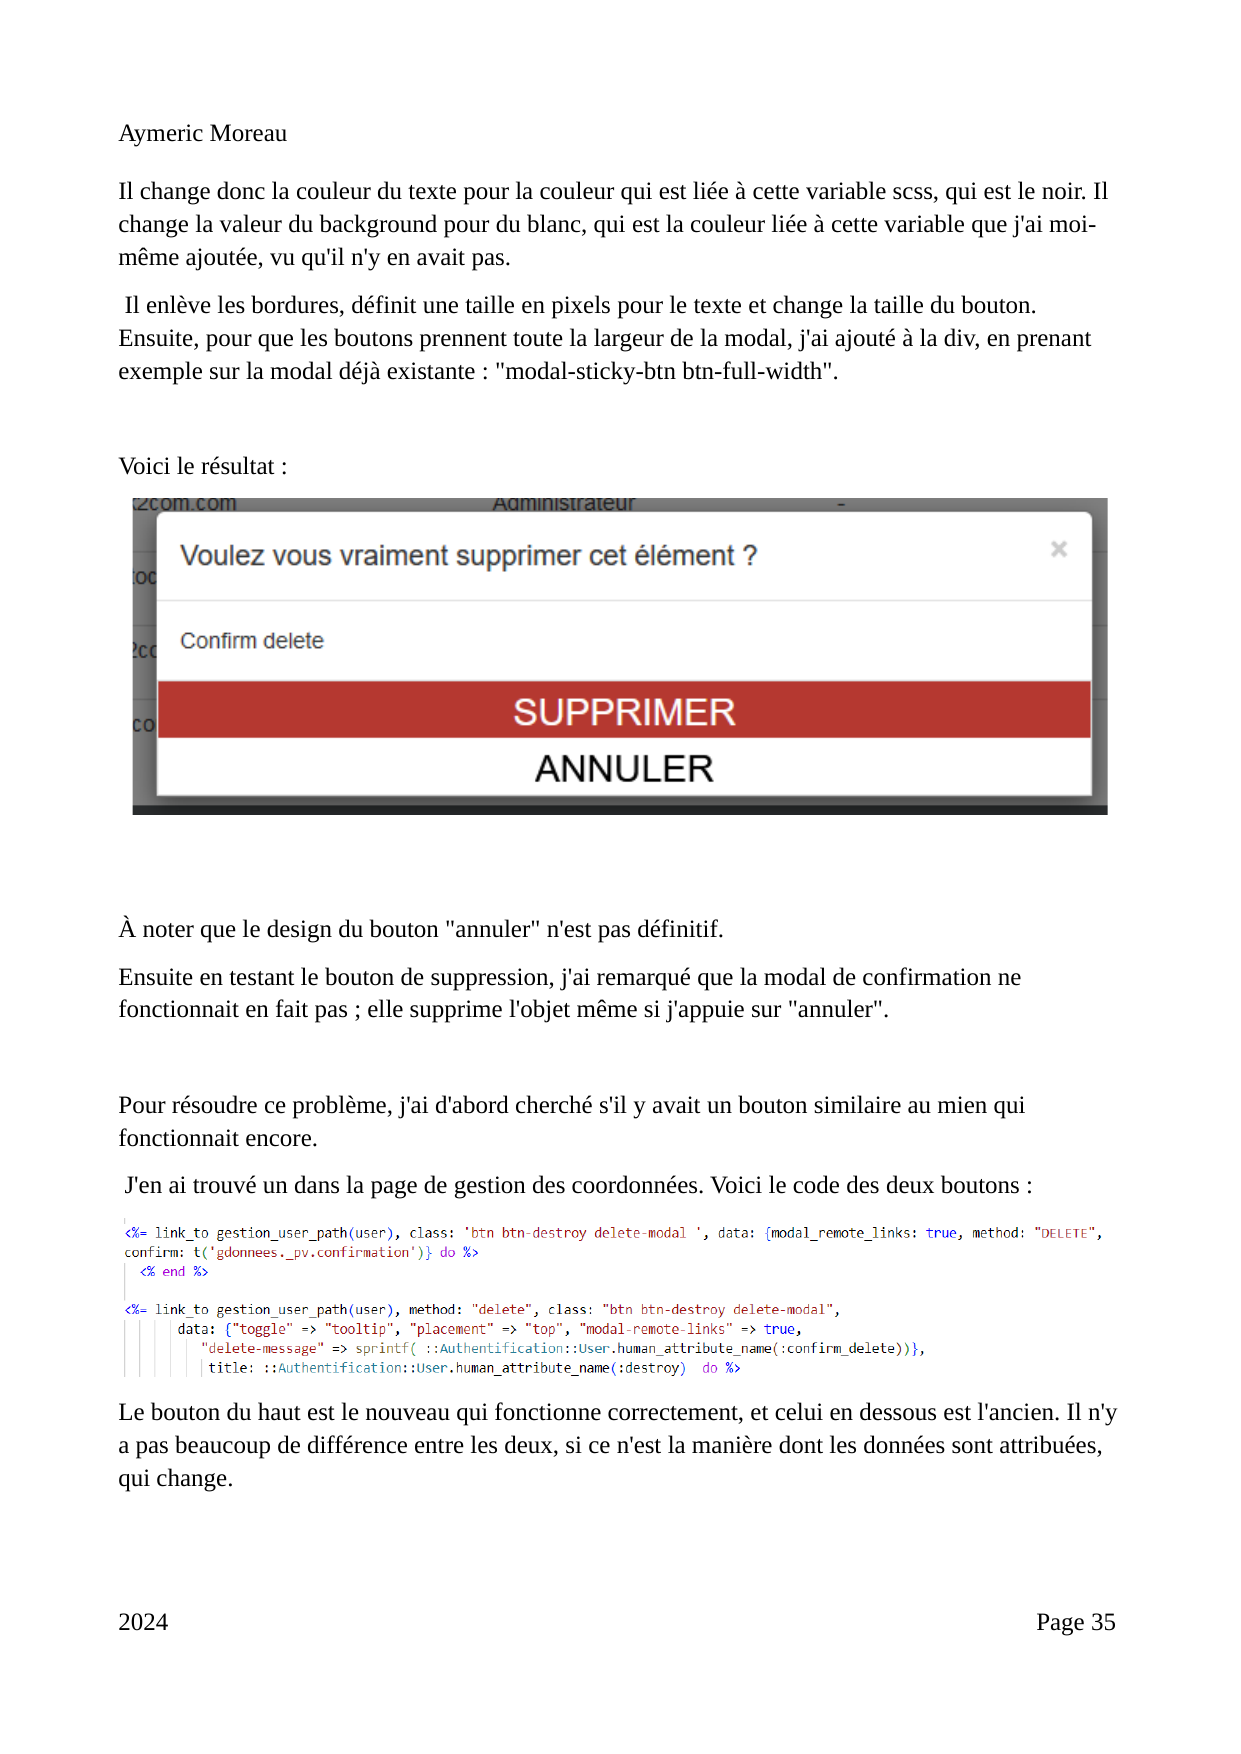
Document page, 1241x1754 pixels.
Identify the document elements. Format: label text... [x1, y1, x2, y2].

text À noter que le design du bouton "annuler" n'est pas définitif. [118, 914, 1122, 943]
text Il change donc la couleur du texte pour la couleur qui est liée à cette variable scss, qui est le noir. Il change la valeur du background pour du blanc, qui est la couleur liée à cette variable que j'ai moi-même ajoutée, vu qu'il n'y en avait pas. [118, 176, 1122, 271]
text Pour résoudre ce problème, j'ai d'abord cherché s'il y avait un bouton similaire au mien qui fonctionnait encore. [118, 1090, 1122, 1152]
text Le bouton du haut est le nouveau qui fonctionne correctement, et celui en dessous est l'ancien. Il n'y a pas beaucoup de différence entre les deux, si ce n'est la manière dont les données sont attribuées, qui change. [118, 1393, 1122, 1492]
picture [118, 1218, 1123, 1393]
text Voici le résultat : [118, 451, 1122, 480]
text J'en ai trouvé un dans la page de gestion des coordonnées. Voici le code des deux boutons : [118, 1170, 1122, 1199]
text Il enlève les bordures, définit une taille en pixels pour le texte et change la taille du bouton. Ensuite, pour que les boutons prennent toute la largeur de la modal, j'ai ajouté à la div, en prenant exemple sur la modal déjà existante : "modal-sticky-btn btn-full-width". [118, 290, 1122, 385]
text Ensuite en testant le bouton de suppression, j'ai remarqué que la modal de confirmation ne fonctionnait en fait pas ; elle supprime l'objet même si j'appuie sur "annuler". [118, 962, 1122, 1023]
picture [132, 498, 1108, 815]
